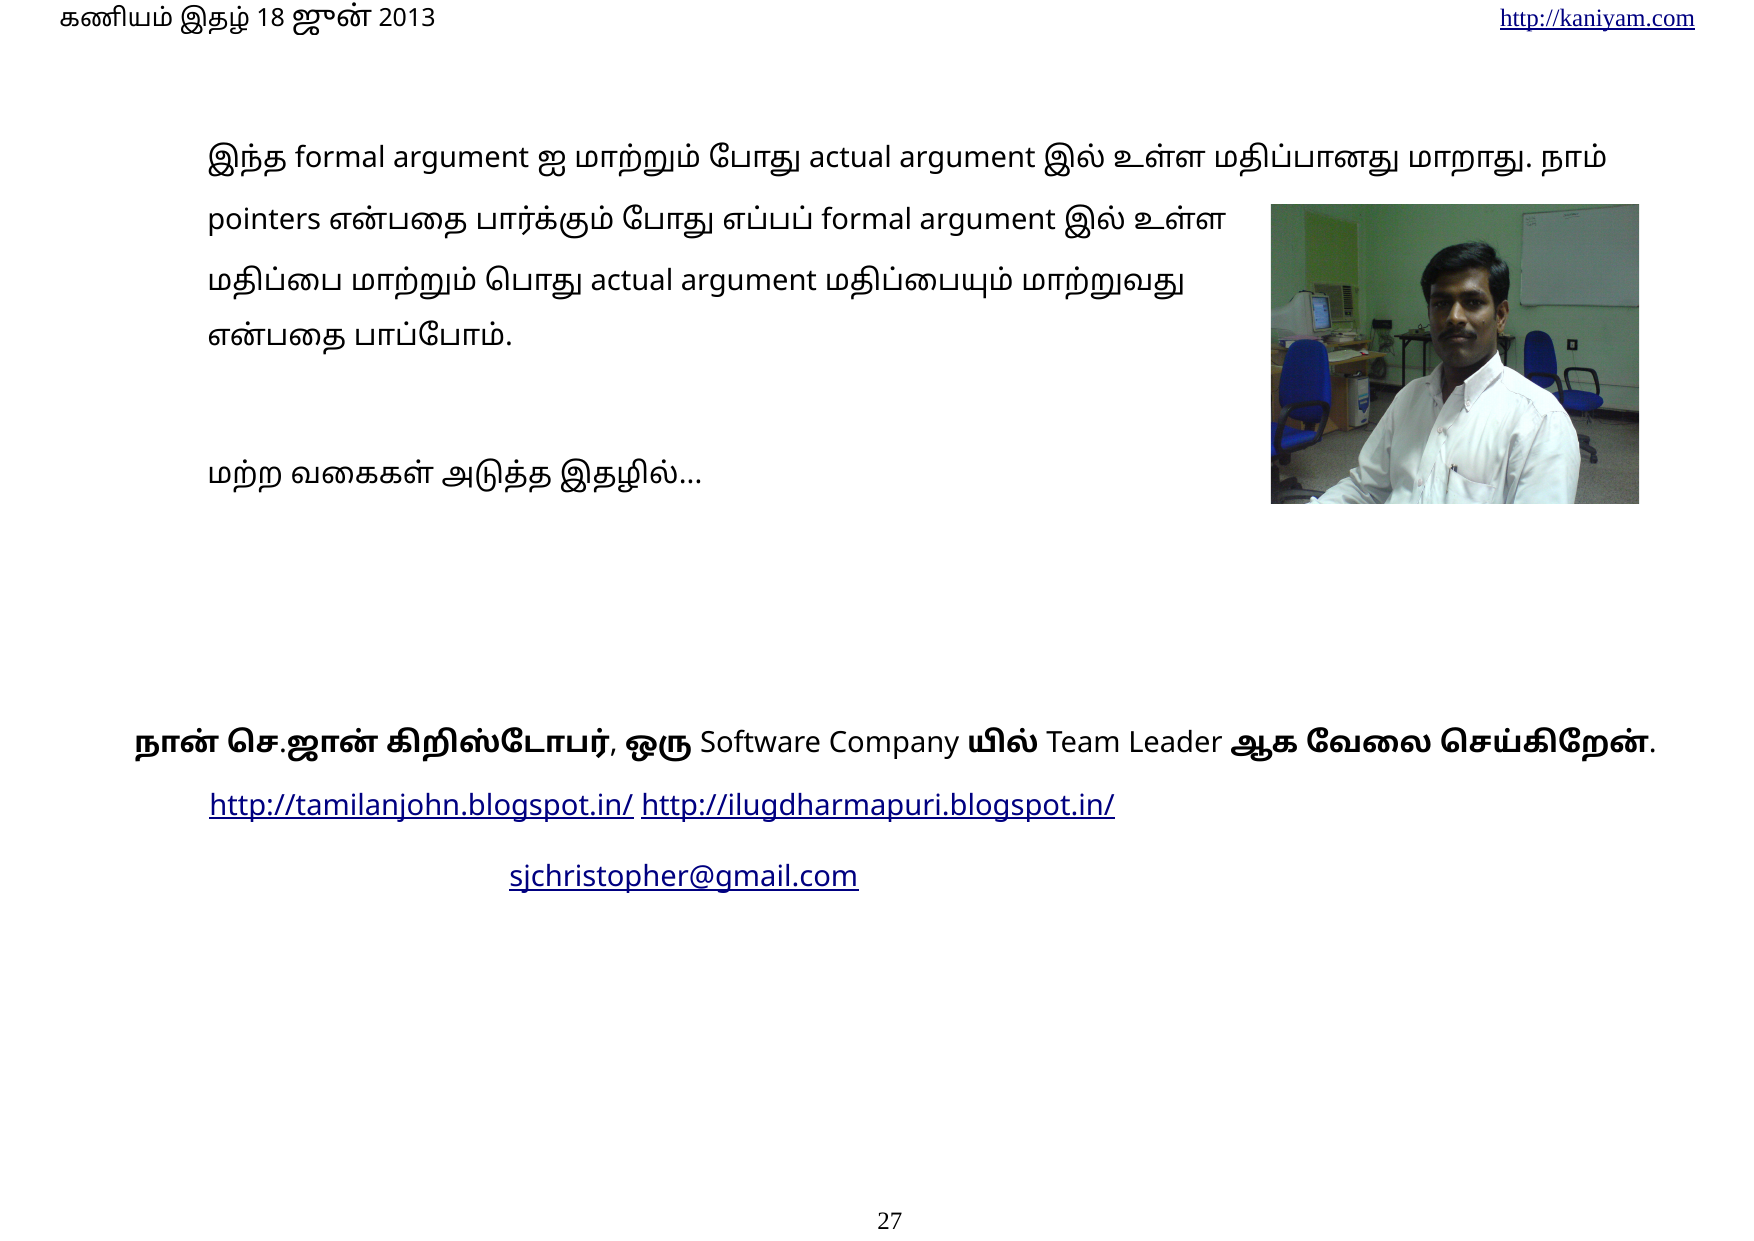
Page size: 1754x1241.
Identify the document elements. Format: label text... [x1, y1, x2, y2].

text இந்த formal argument ஐ மாற்றும் போது actual argument இல் உள்ள மதிப்பானது மாறாது. நாம் pointers என்பதை பார்க்கும் போது எப்பப் formal argument இல் உள்ள மதிப்பை மாற்றும் பொது actual argument மதிப்பையும் மாற்றுவது என்பதை பாப்போம். [207, 136, 1695, 356]
picture [1270, 204, 1640, 504]
text [1640, 458, 1695, 494]
text sjchristopher@gmail.com [203, 856, 1695, 895]
text நான் செ.ஜான் கிறிஸ்டோபர், ஒரு Software Company யில் Team Leader ஆக வேலை செய்கிறேன். http://tamilanjohn.blogspot.in/ http://ilugdharmapuri.blogspot.in/ [59, 721, 1695, 823]
text மற்ற வகைகள் அடுத்த இதழில்... [207, 458, 1270, 494]
